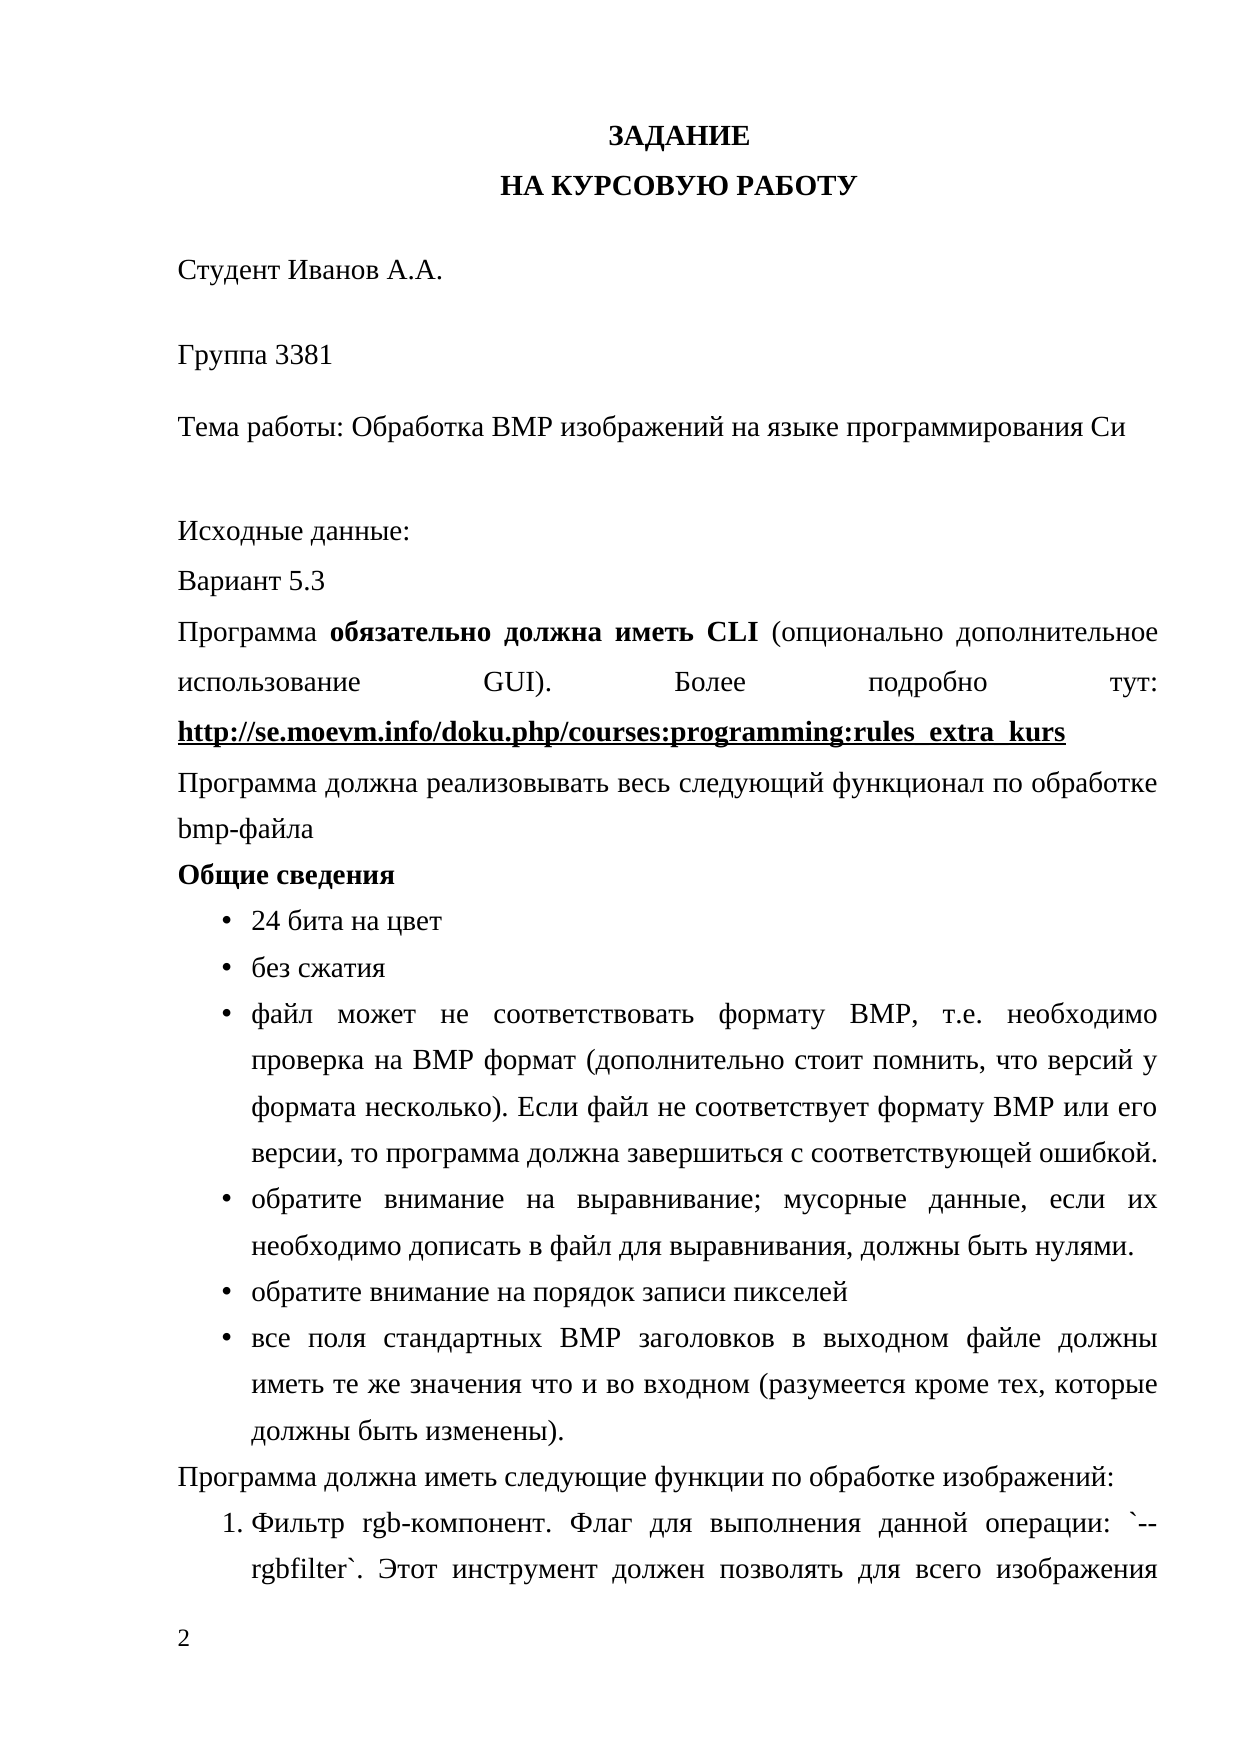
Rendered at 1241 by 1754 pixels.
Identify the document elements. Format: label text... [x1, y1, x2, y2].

table_header Студент Иванов А.А. [166, 252, 1170, 337]
text на курсовую работу [177, 168, 1181, 202]
table_cell Тема работы: Обработка BMP изображений на языке программирования Си [166, 409, 1170, 513]
table_cell Группа 3381 [166, 338, 1170, 409]
table_cell Исходные данные: Вариант 5.3 Программа обязательно должна иметь CLI (опционально дополнительное использование GUI). Более подробно тут: http://se.moevm.info/doku.php/courses:programming:rules_extra_kurs Программа должна реализовывать весь следующий функционал по обработке bmp-файла Общие сведения 24 бита на цвет без сжатия файл может не соответствовать формату BMP, т.е. необходимо проверка на BMP формат (дополнительно стоит помнить, что версий у формата несколько). Если файл не соответствует формату BMP или его версии, то программа должна завершиться с соответствующей ошибкой. обратите внимание на выравнивание; мусорные данные, если их необходимо дописать в файл для выравнивания, должны быть нулями. обратите внимание на порядок записи пикселей все поля стандартных BMP заголовков в выходном файле должны иметь те же значения что и во входном (разумеется кроме тех, которые должны быть изменены). Программа должна иметь следующие функции по обработке изображений: Фильтр rgb-компонент. Флаг для выполнения данной операции: `--rgbfilter`. Этот инструмент должен позволять для всего изображения либо установить в диапазоне от 0 до 255 значение заданной компоненты. Функционал определяется Какую компоненту требуется изменить. Флаг `--component_name`. Возможные значения `red`, `green` и `blue`. В какой значение ее требуется изменить. Флаг `--component_value`. Принимает значение в виде числа от 0 до 255 Рисование квадрата. Флаг для выполнения данной операции: `--square`. Квадрат определяется: Координатами левого верхнего угла. Флаг `--left_up`, значение задаётся в формате `left.up`, где left – координата по x, up – координата по y Размером стороны. Флаг `--side_size`. На вход принимает число больше 0 Толщиной линий. Флаг `--thickness`. На вход принимает число больше 0 Цветом линий. Флаг `--color` (цвет задаётся строкой `rrr.ggg.bbb`, где rrr/ggg/bbb – числа, задающие цветовую компоненту. пример `--color 255.0.0` задаёт красный цвет) Может быть залит или нет. Флаг `--fill`. Работает как бинарное значение: флага нет – false , флаг есть – true. Цветом которым он залит, если пользователем выбран залитый. Флаг `--fill_color` (работает аналогично флагу `--color`) Поменять местами 4 куска области. Флаг для выполнения данной операции: `--exchange`. Выбранная пользователем прямоугольная область делится на 4 части и эти части меняются местами. Функционал определяется: Координатами левого верхнего угла области. Флаг `--left_up`, значение задаётся в формате `left.up`, где left – координата по x, up – координата по y Координатами правого нижнего угла области. Флаг `--right_down`, значение задаётся в формате `right.down`, где right – координата по x, down – координата по y Способом обмена частей: “по кругу”, по диагонали. Флаг `--exchange_type`, возможные значения: `clockwise`, `counterclockwise`, `diagonals` Находит самый часто встречаемый цвет и заменяет его на другой заданный цвет. Флаг для выполнения данной операции: `--freq_color`. Функционал определяется: Цветом, в который надо перекрасить самый часто встречаемый цвет. Флаг `--color` (цвет задаётся строкой `rrr.ggg.bbb`, где rrr/ggg/bbb – числа, задающие цветовую компоненту. пример `--color 255.0.0` задаёт красный цвет) Каждую подзадачу следует вынести в отдельную функцию, функции сгруппировать в несколько файлов (например, функции обработки текста в один, функции ввода/вывода в другой). Сборка должна осуществляться при помощи make и Makefile или другой системы сборки [166, 513, 1170, 1585]
text ЗАДАНИЕ [177, 118, 1181, 152]
